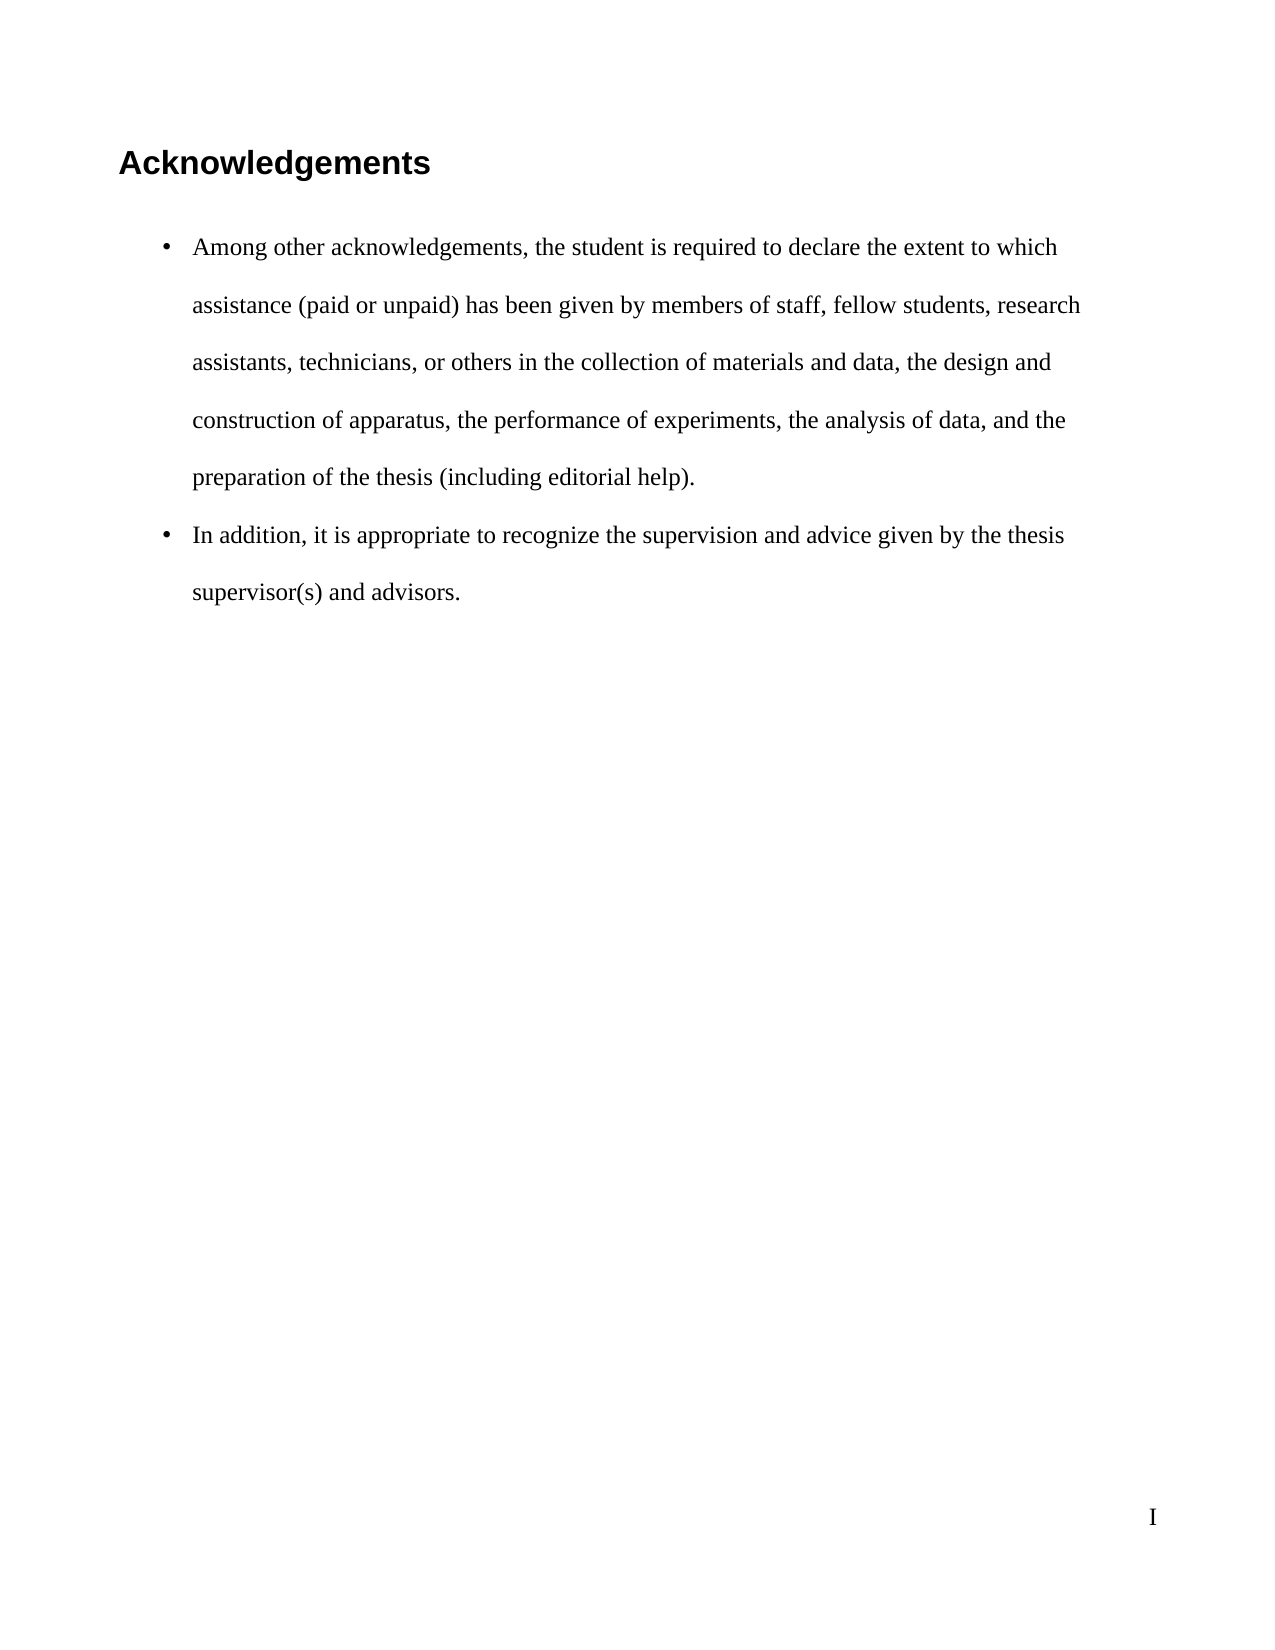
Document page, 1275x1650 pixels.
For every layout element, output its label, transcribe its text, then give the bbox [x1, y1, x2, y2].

list Among other acknowledgements, the student is required to declare the extent to which assistance (paid or unpaid) has been given by members of staff, fellow students, research assistants, technicians, or others in the collection of materials and data, the design and construction of apparatus, the performance of experiments, the analysis of data, and the preparation of the thesis (including editorial help). [162, 232, 1157, 491]
subtitle Acknowledgements [118, 143, 1157, 182]
list In addition, it is appropriate to recognize the supervision and advice given by the thesis supervisor(s) and advisors. [162, 520, 1157, 606]
